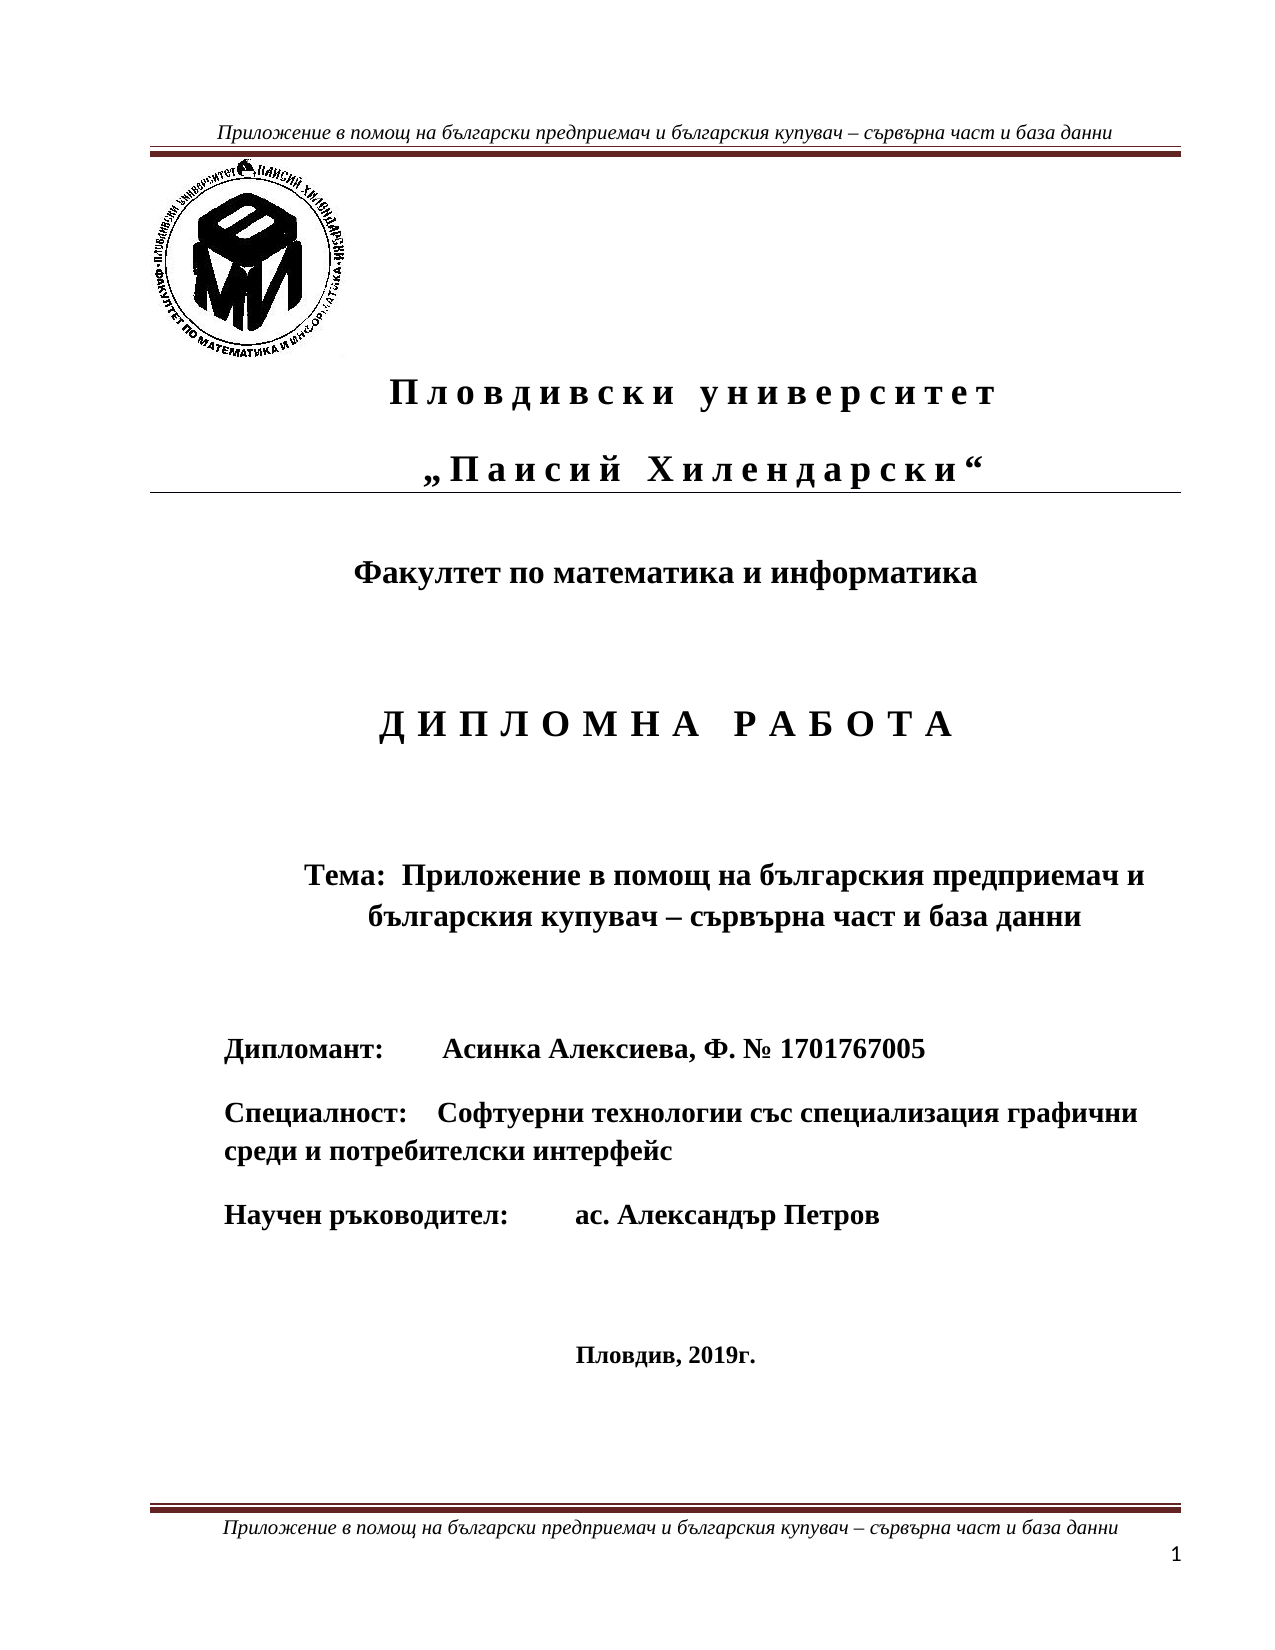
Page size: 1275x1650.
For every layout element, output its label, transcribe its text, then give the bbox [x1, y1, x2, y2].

text Дипломант: Асинка Алексиева, Ф. № 1701767005 [224, 1031, 1181, 1065]
text Пловдив, 2019г. [150, 1341, 1181, 1369]
text Научен ръководител: ас. Александър Петров [224, 1197, 1181, 1230]
text Тема: Приложение в помощ на българския предприемач и българския купувач – сървърна част и база данни [268, 856, 1181, 933]
title „Паисий Хилендарски“ [150, 447, 1181, 492]
text Факултет по математика и информатика [150, 552, 1181, 590]
text Пловдивски университет [150, 369, 1181, 412]
text Специалност: Софтуерни технологии със специализация графични среди и потребителски интерфейс [224, 1095, 1181, 1167]
text ДИПЛОМНА РАБОТА [150, 701, 1181, 744]
picture [150, 159, 345, 358]
